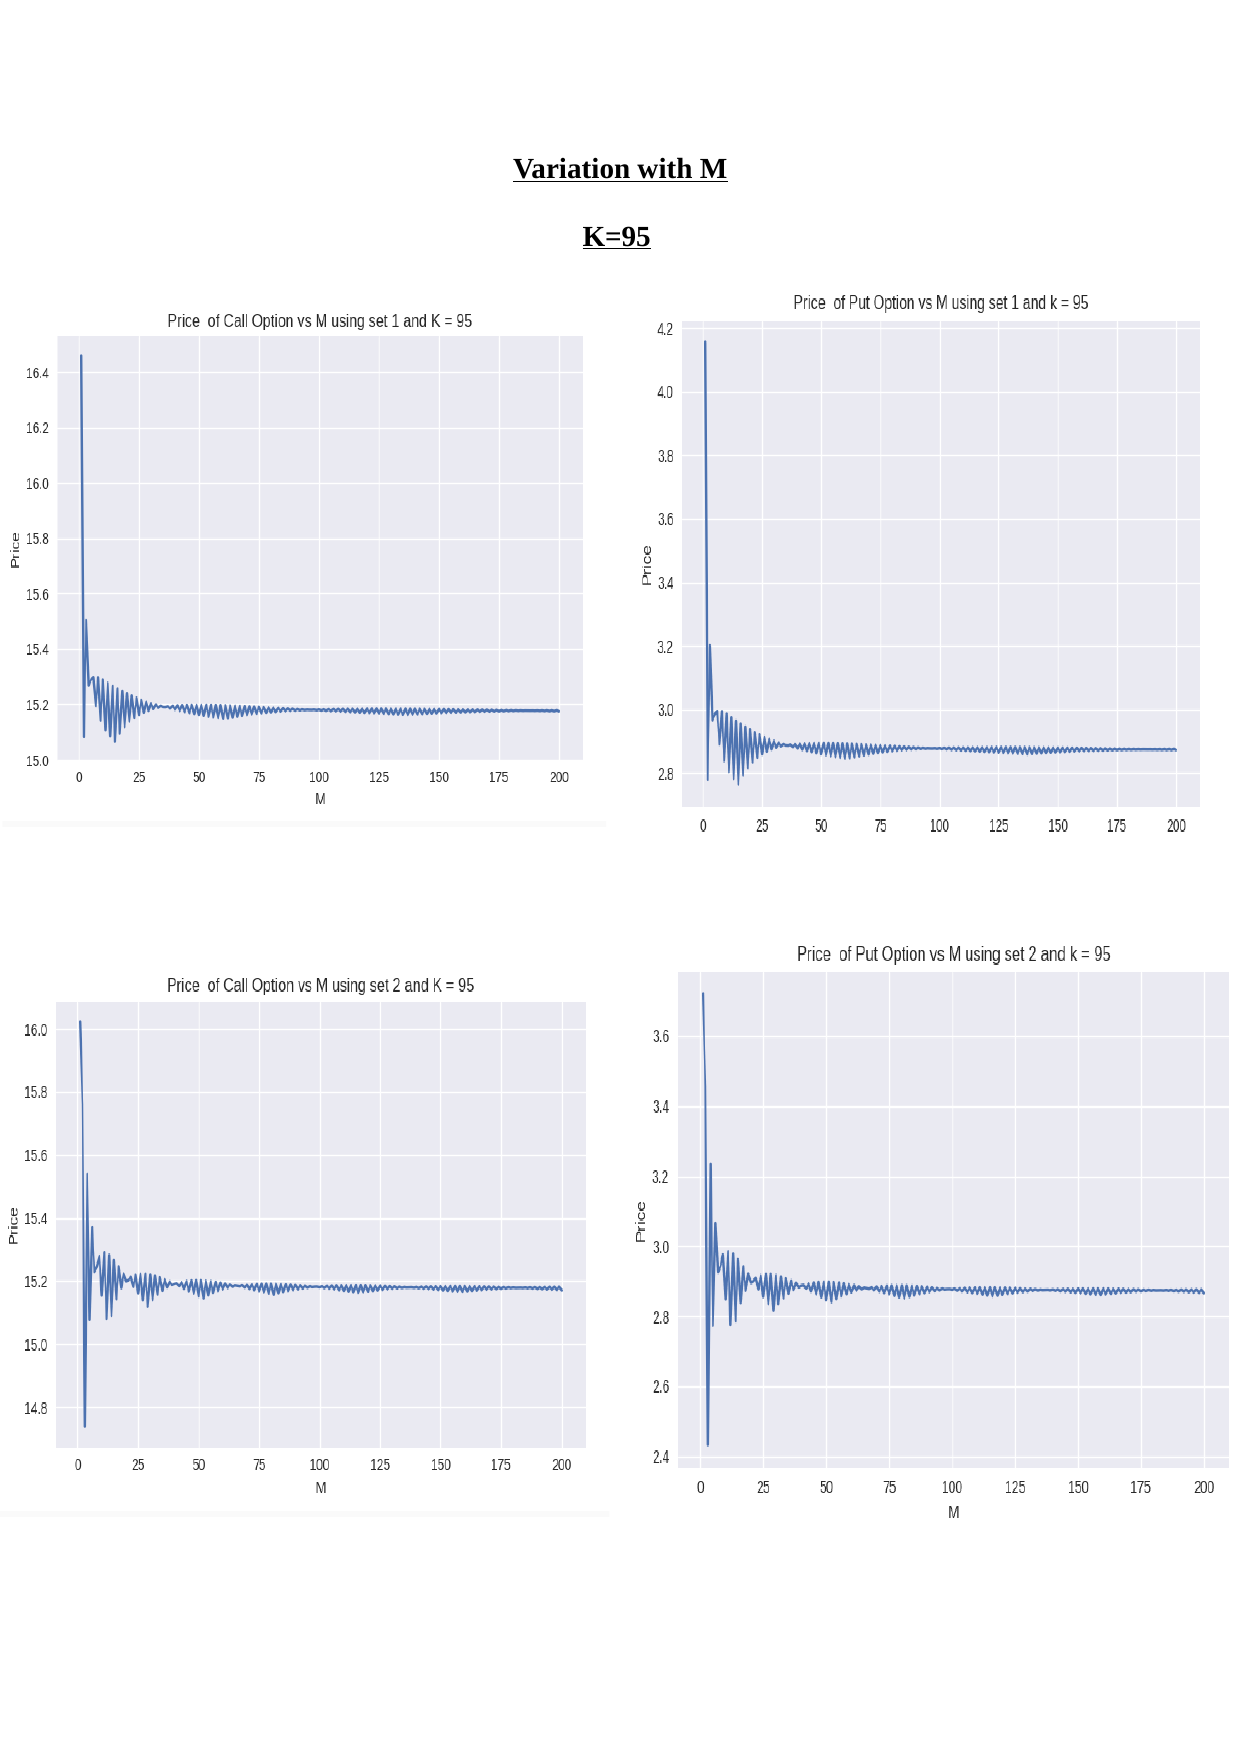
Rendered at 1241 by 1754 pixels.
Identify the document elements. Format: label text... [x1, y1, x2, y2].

picture [2, 295, 607, 827]
text K=95 [118, 219, 1122, 252]
text Variation with M [118, 152, 1122, 185]
picture [632, 289, 1206, 842]
picture [625, 940, 1241, 1520]
picture [0, 957, 610, 1517]
